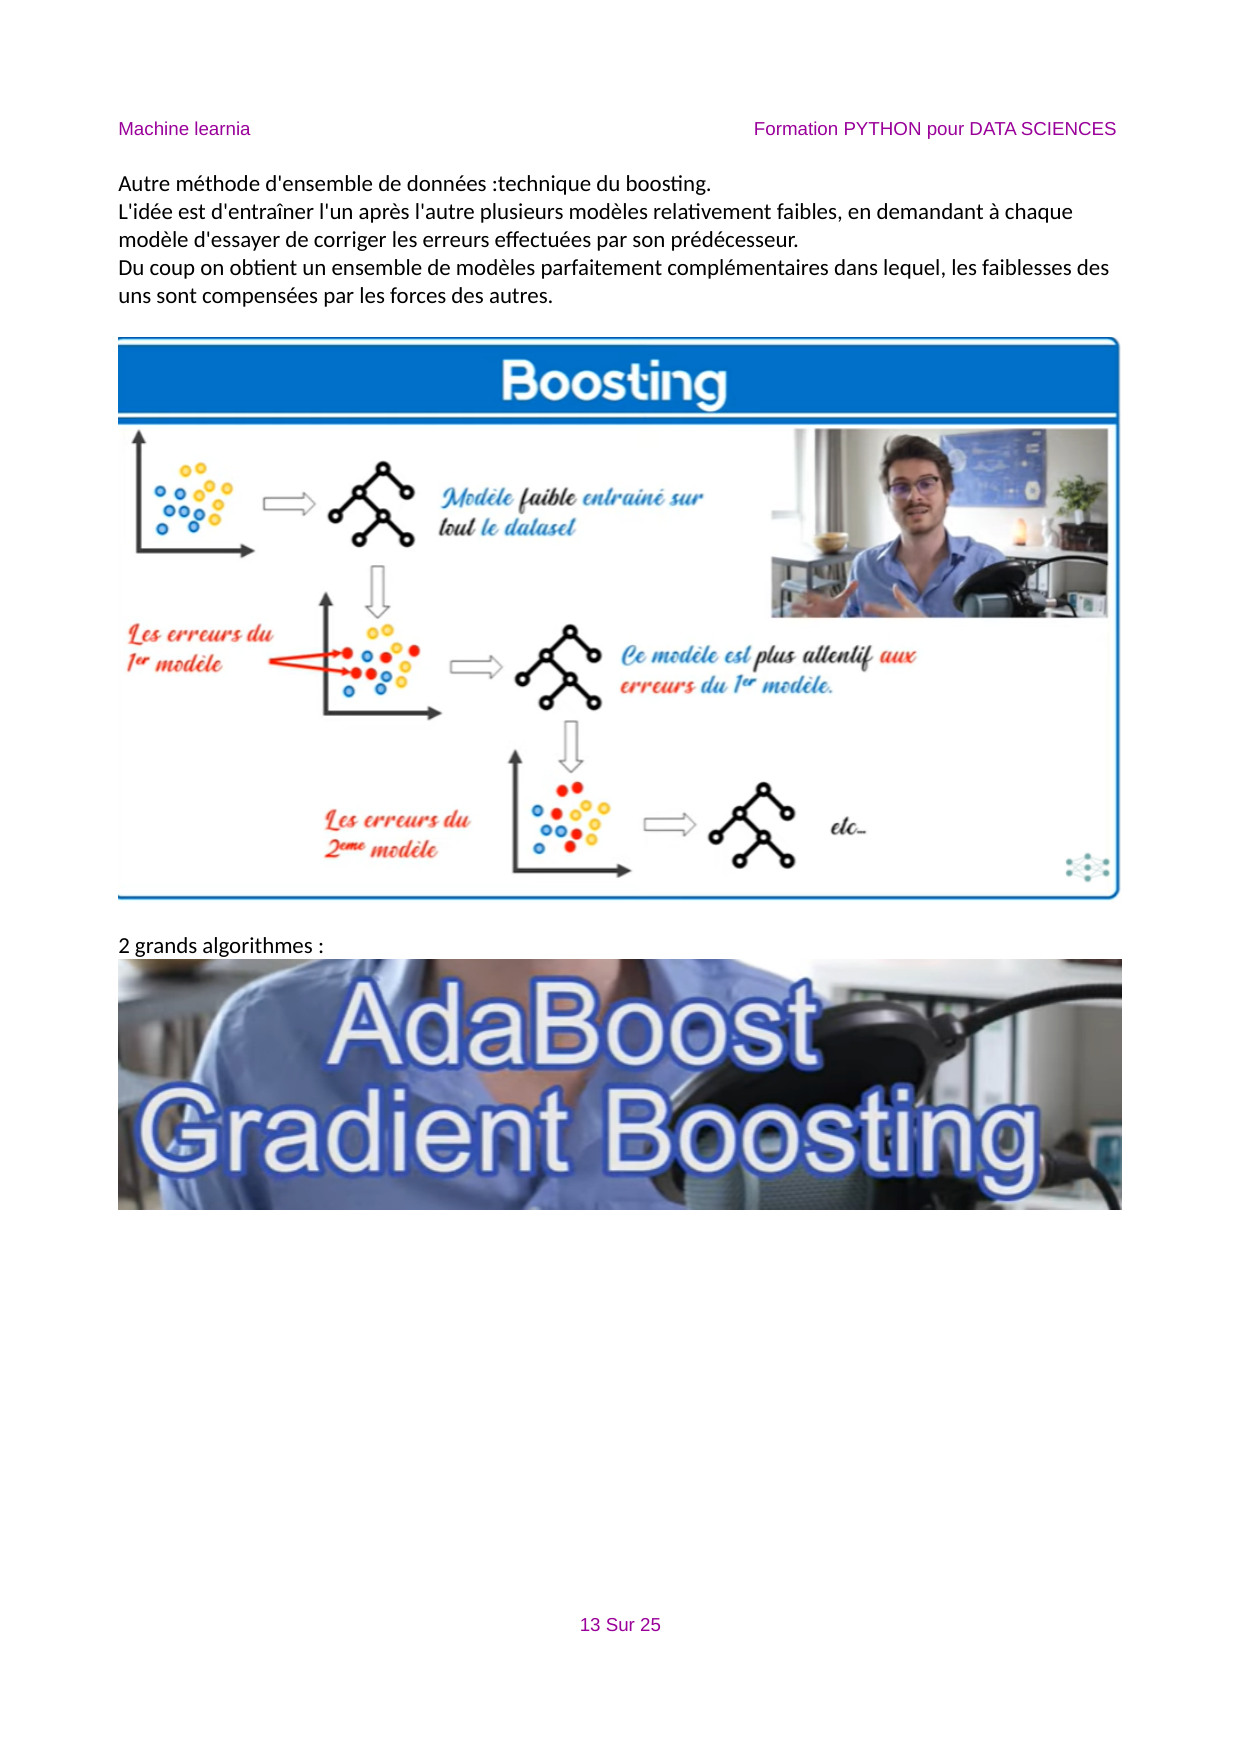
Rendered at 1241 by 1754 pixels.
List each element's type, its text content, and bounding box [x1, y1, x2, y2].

text Autre méthode d'ensemble de données :technique du boosting. L'idée est d'entraîner l'un après l'autre plusieurs modèles relativement faibles, en demandant à chaque modèle d'essayer de corriger les erreurs effectuées par son prédécesseur. [118, 169, 1122, 253]
picture [118, 337, 1122, 903]
picture [118, 959, 1122, 1210]
text Du coup on obtient un ensemble de modèles parfaitement complémentaires dans lequel, les faiblesses des uns sont compensées par les forces des autres. [118, 253, 1122, 309]
text 2 grands algorithmes : [118, 931, 1122, 959]
